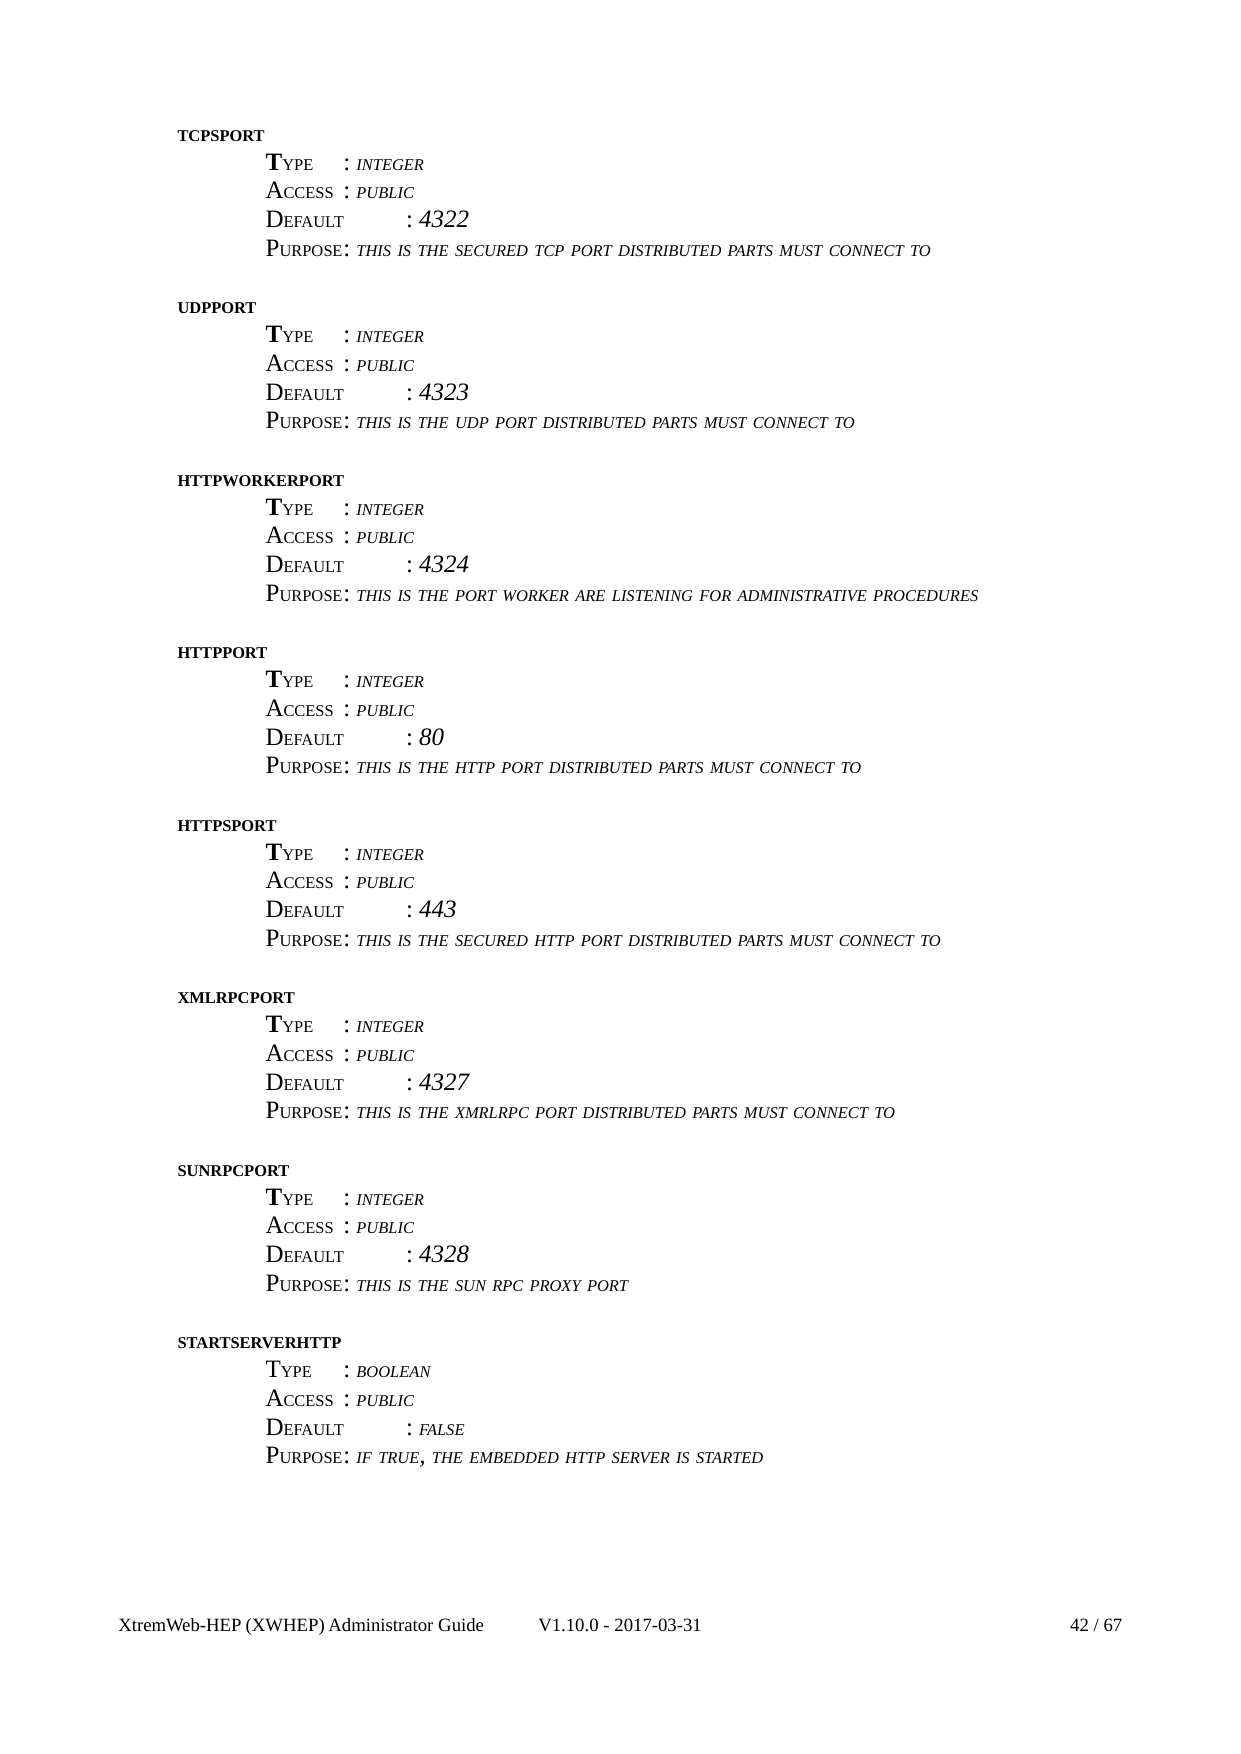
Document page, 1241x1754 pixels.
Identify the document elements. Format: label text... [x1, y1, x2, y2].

text Type : integer [265, 492, 1122, 521]
text xmlrpcport [177, 981, 1122, 1009]
text httpworkerport [177, 463, 1122, 492]
text Access : public [265, 693, 1122, 722]
text Access : public [265, 1211, 1122, 1239]
text Type : integer [265, 1182, 1122, 1211]
text Type : boolean [265, 1354, 1122, 1383]
text startserverhttp [177, 1326, 1122, 1354]
text sunrpcport [177, 1153, 1122, 1182]
text Default : 4327 [265, 1067, 1122, 1096]
text Purpose : this is the sun rpc proxy port [265, 1268, 1122, 1297]
text Default : 80 [265, 722, 1122, 751]
text httpport [177, 636, 1122, 664]
text Type : integer [265, 147, 1122, 176]
text Default : 4324 [265, 549, 1122, 578]
text Purpose : this is the udp port distributed parts must connect to [265, 406, 1122, 434]
text Default : false [265, 1412, 1122, 1441]
text httpsport [177, 808, 1122, 837]
text Purpose : this is the secured tcp port distributed parts must connect to [265, 233, 1122, 262]
text Type : integer [265, 664, 1122, 693]
text Type : integer [265, 837, 1122, 866]
text Purpose : if true, the embedded http server is started [265, 1441, 1122, 1469]
text Type : integer [265, 1009, 1122, 1038]
text Access : public [265, 1038, 1122, 1067]
text Access : public [265, 348, 1122, 377]
text Purpose : this is the http port distributed parts must connect to [265, 751, 1122, 779]
text Purpose : this is the secured http port distributed parts must connect to [265, 923, 1122, 952]
text Access : public [265, 176, 1122, 204]
text Purpose : this is the xmrlrpc port distributed parts must connect to [265, 1096, 1122, 1124]
text Access : public [265, 866, 1122, 894]
text Purpose : this is the port worker are listening for administrative procedures [265, 578, 1122, 607]
text Access : public [265, 1383, 1122, 1412]
text Type : integer [265, 319, 1122, 348]
text Default : 443 [265, 894, 1122, 923]
text udpport [177, 291, 1122, 319]
text Access : public [265, 521, 1122, 549]
text Default : 4323 [265, 377, 1122, 406]
text tcpsport [177, 118, 1122, 147]
text Default : 4322 [265, 204, 1122, 233]
text Default : 4328 [265, 1239, 1122, 1268]
